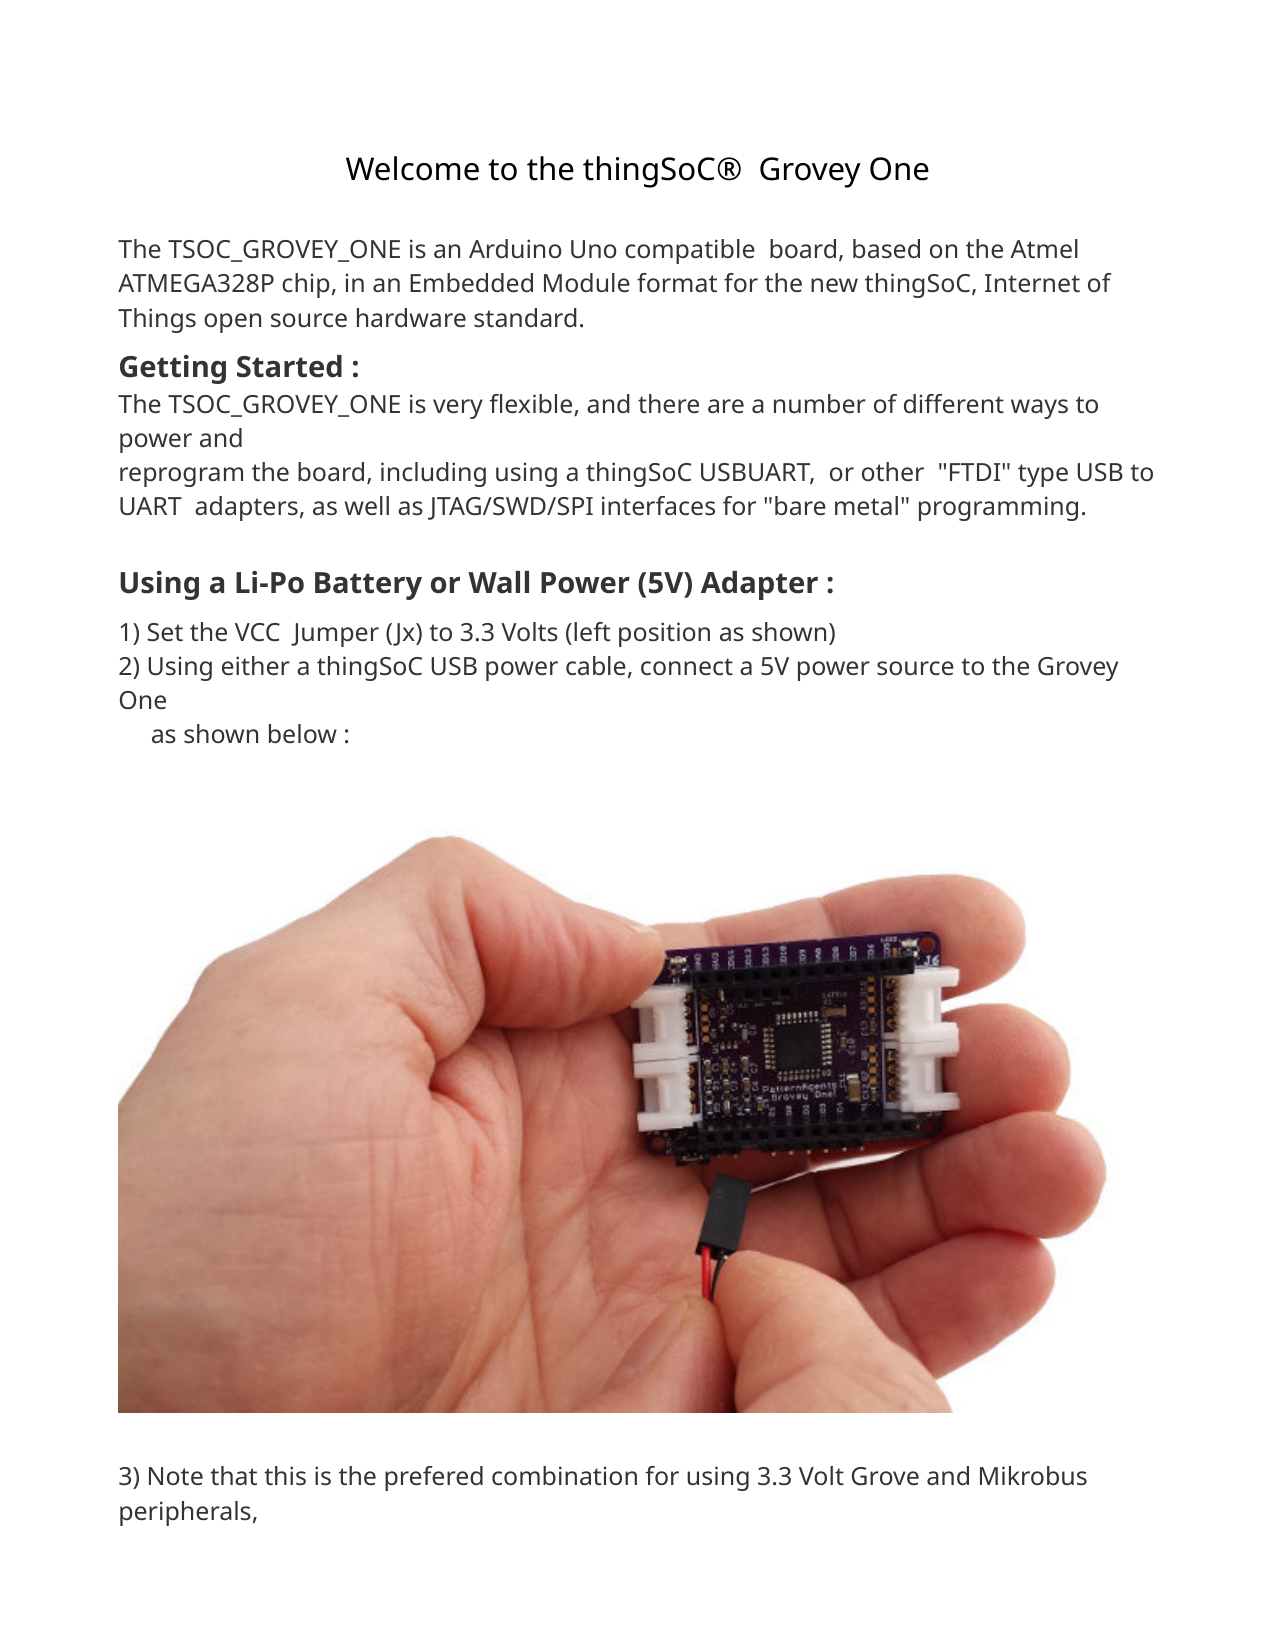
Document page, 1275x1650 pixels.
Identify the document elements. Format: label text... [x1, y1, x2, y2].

text Getting Started : The TSOC_GROVEY_ONE is very flexible, and there are a number of different ways to power and reprogram the board, including using a thingSoC USBUART, or other "FTDI" type USB to UART adapters, as well as JTAG/SWD/SPI interfaces for "bare metal" programming. Using a Li-Po Battery or Wall Power (5V) Adapter : [118, 347, 1157, 602]
text The TSOC_GROVEY_ONE is an Arduino Uno compatible board, based on the Atmel ATMEGA328P chip, in an Embedded Module format for the new thingSoC, Internet of Things open source hardware standard. [118, 232, 1157, 334]
picture [118, 763, 1157, 1413]
text 3) Note that this is the prefered combination for using 3.3 Volt Grove and Mikrobus peripherals, [118, 1459, 1157, 1527]
text Welcome to the thingSoC® Grovey One [118, 147, 1157, 232]
text 1) Set the VCC Jumper (Jx) to 3.3 Volts (left position as shown) 2) Using either a thingSoC USB power cable, connect a 5V power source to the Grovey One as shown below : [118, 614, 1157, 751]
